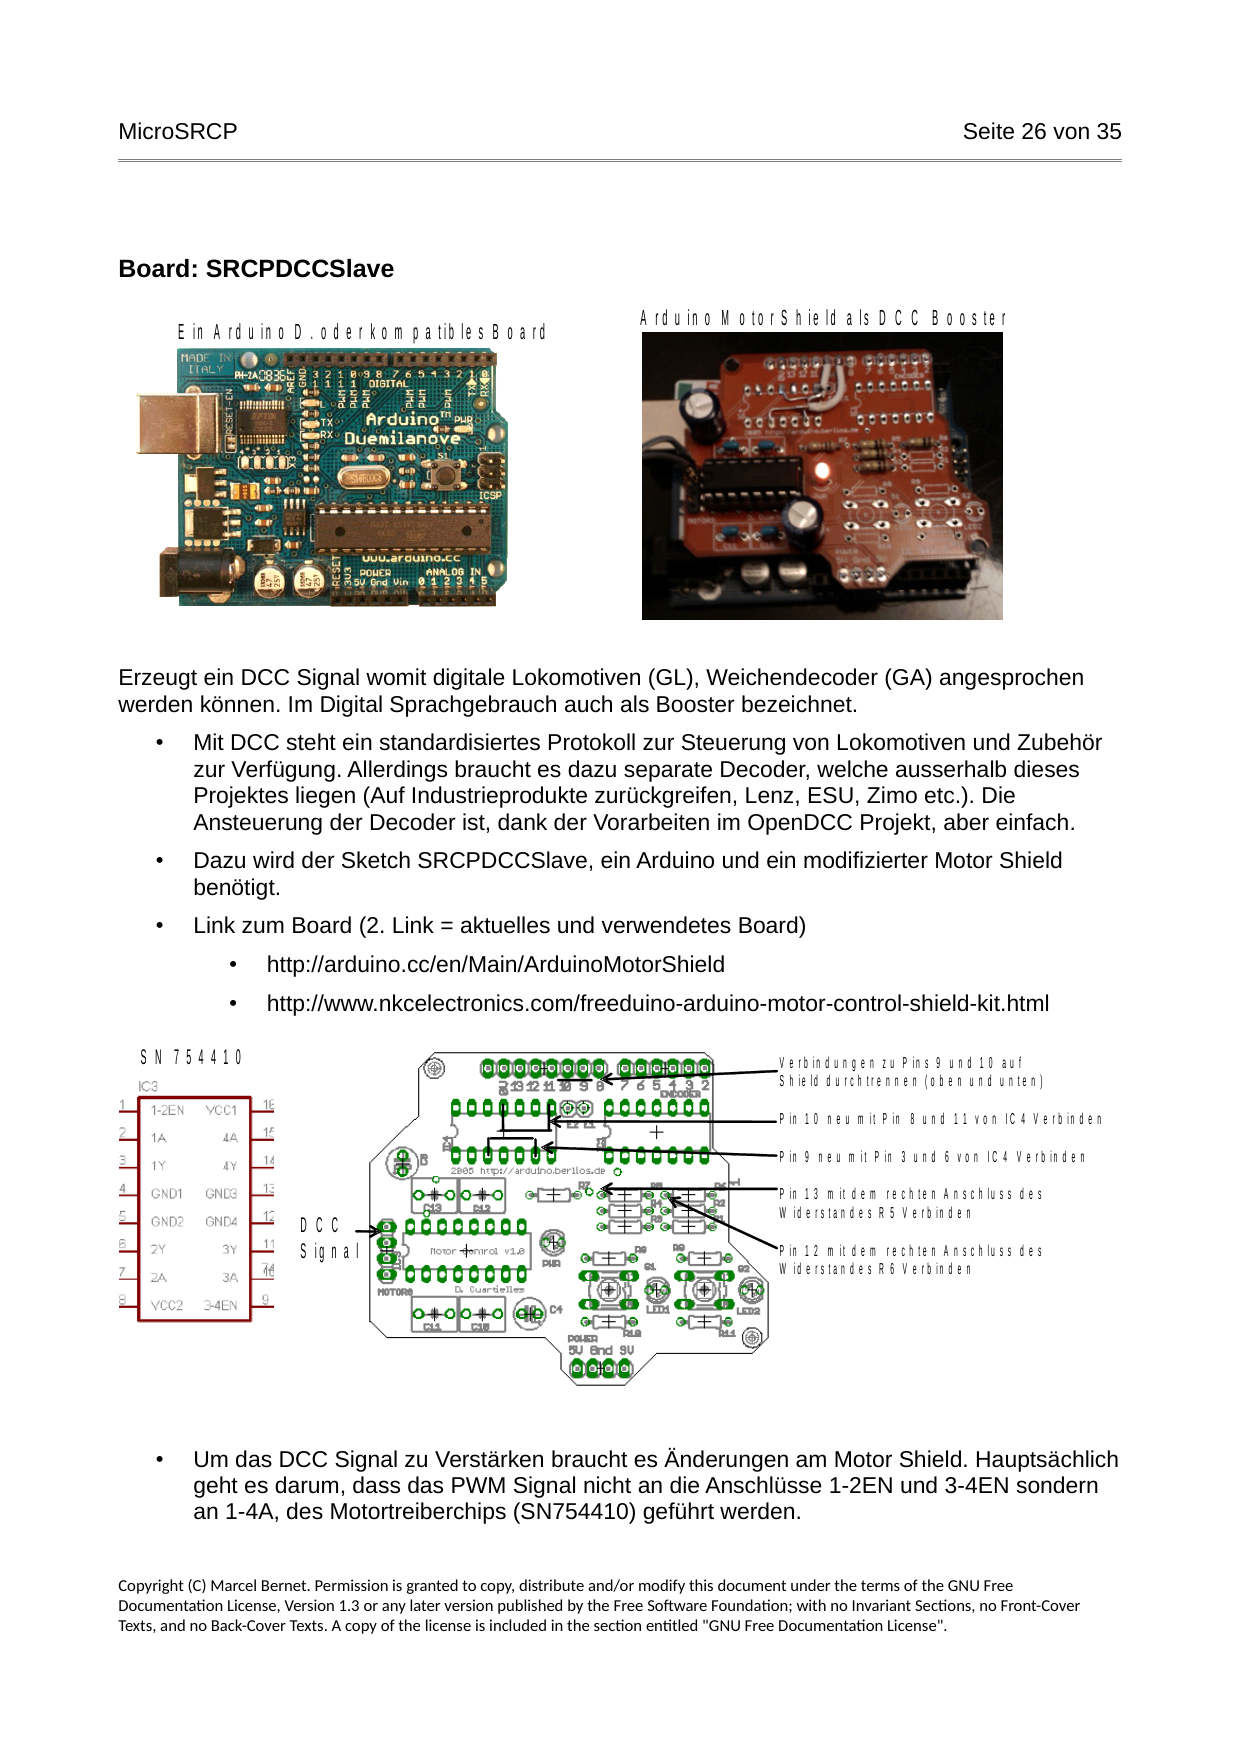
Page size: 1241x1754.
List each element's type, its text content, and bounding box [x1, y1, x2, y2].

list Link zum Board (2. Link = aktuelles und verwendetes Board) [156, 912, 1122, 939]
list Dazu wird der Sketch SRCPDCCSlave, ein Arduino und ein modifizierter Motor Shield benötigt. [156, 847, 1122, 900]
text Erzeugt ein DCC Signal womit digitale Lokomotiven (GL), Weichendecoder (GA) angesprochen werden können. Im Digital Sprachgebrauch auch als Booster bezeichnet. [118, 664, 1122, 717]
list http://arduino.cc/en/Main/ArduinoMotorShield [229, 951, 1122, 978]
list Um das DCC Signal zu Verstärken braucht es Änderungen am Motor Shield. Hauptsächlich geht es darum, dass das PWM Signal nicht an die Anschlüsse 1-2EN und 3-4EN sondern an 1-4A, des Motortreiberchips (SN754410) geführt werden. [156, 1446, 1122, 1524]
list http://www.nkcelectronics.com/freeduino-arduino-motor-control-shield-kit.html [229, 990, 1122, 1017]
list Mit DCC steht ein standardisiertes Protokoll zur Steuerung von Lokomotiven und Zubehör zur Verfügung. Allerdings braucht es dazu separate Decoder, welche ausserhalb dieses Projektes liegen (Auf Industrieprodukte zurückgreifen, Lenz, ESU, Zimo etc.). Die Ansteuerung der Decoder ist, dank der Vorarbeiten im OpenDCC Projekt, aber einfach. [156, 729, 1122, 835]
subtitle Board: SRCPDCCSlave [118, 254, 1122, 283]
